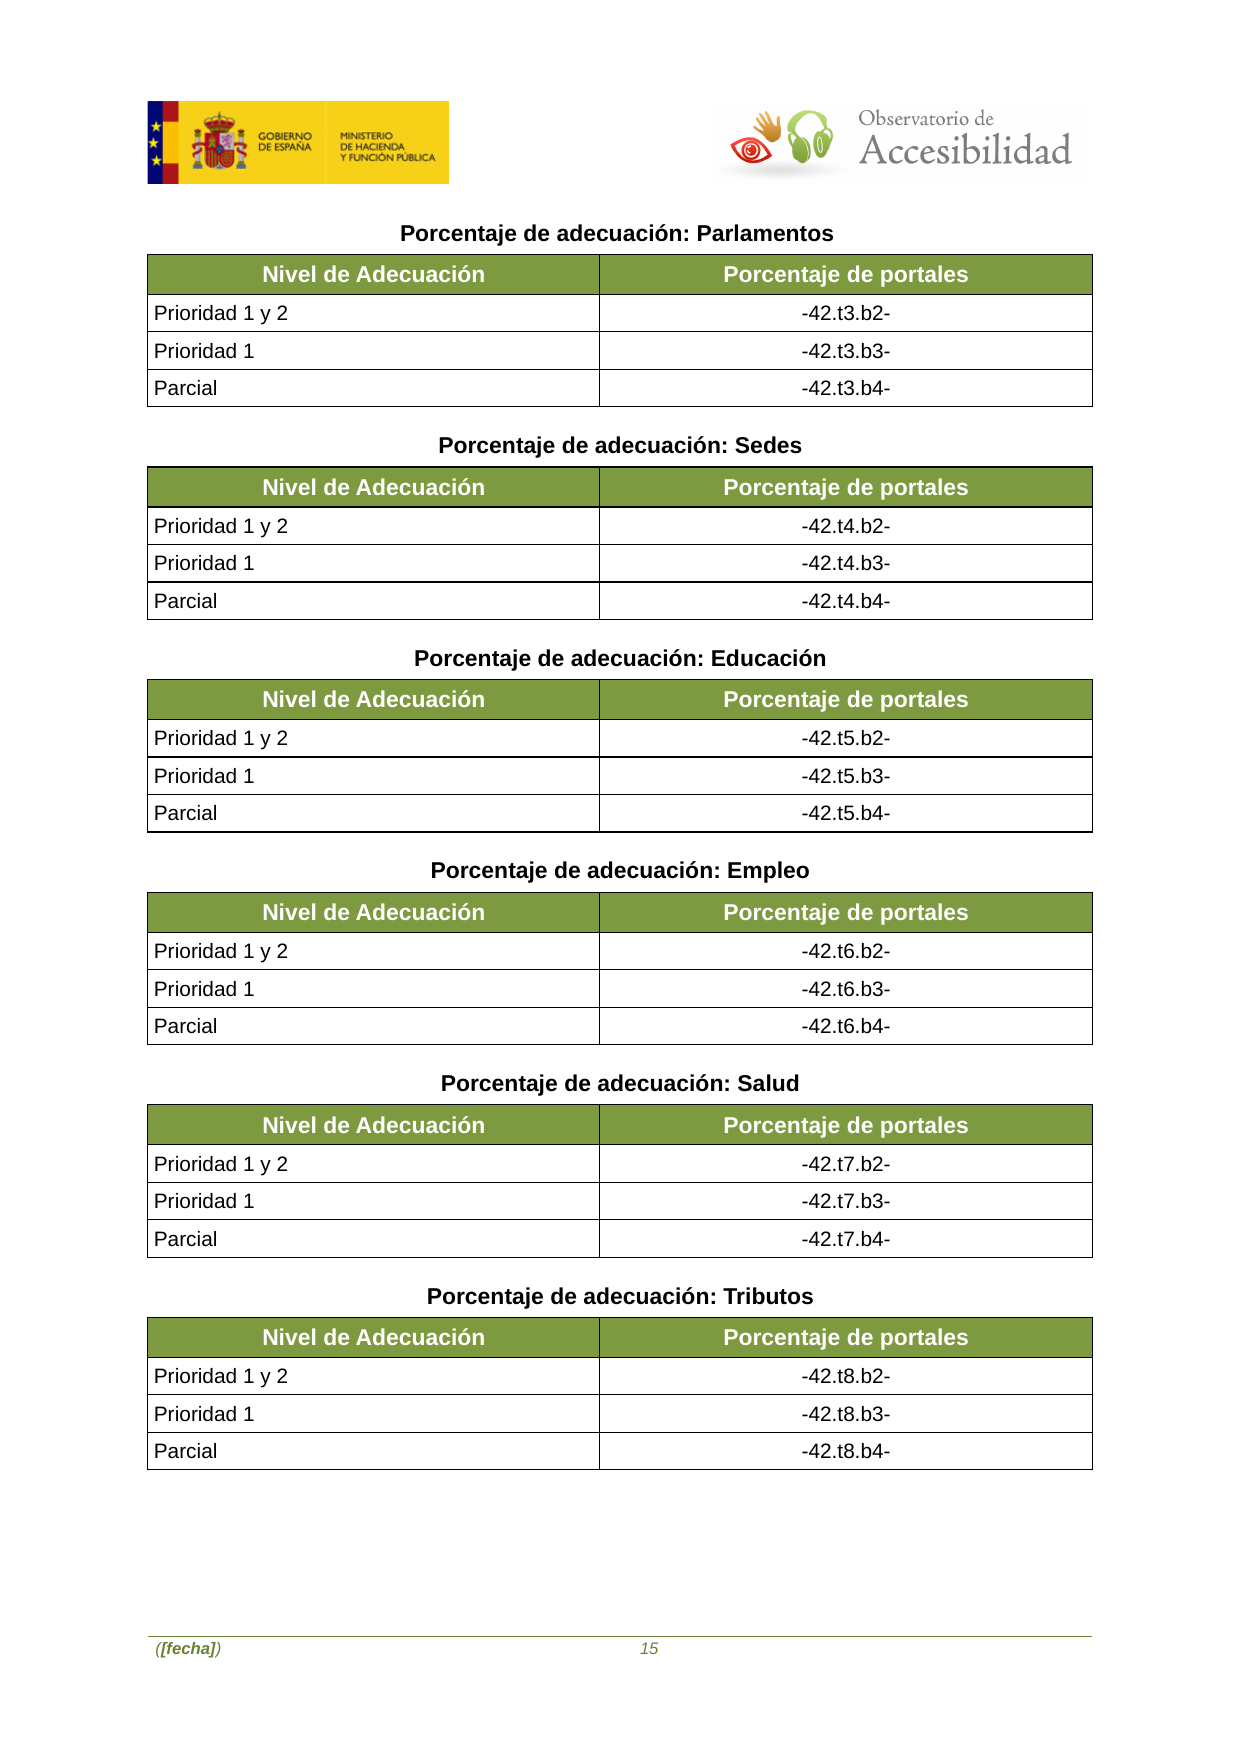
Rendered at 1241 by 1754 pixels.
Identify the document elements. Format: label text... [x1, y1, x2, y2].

table_cell -42.t5.b2- [600, 720, 1092, 756]
picture [147, 101, 450, 184]
table_cell -42.t6.b3- [600, 970, 1092, 1007]
table_header Nivel de Adecuación [148, 1105, 599, 1144]
text Porcentaje de adecuación: Salud [148, 1070, 1092, 1096]
table_cell Prioridad 1 [148, 1395, 599, 1432]
table_cell -42.t6.b2- [600, 933, 1092, 969]
table_cell -42.t3.b4- [600, 370, 1092, 406]
table_header Porcentaje de portales [600, 1318, 1092, 1357]
text Porcentaje de adecuación: Parlamentos [148, 220, 1092, 246]
table_header Porcentaje de portales [600, 680, 1092, 719]
table_cell Prioridad 1 [148, 332, 599, 369]
table_header Porcentaje de portales [600, 1105, 1092, 1144]
table_cell Parcial [148, 795, 599, 831]
table_header Porcentaje de portales [600, 893, 1092, 932]
table_header Nivel de Adecuación [148, 255, 599, 294]
text Porcentaje de adecuación: Empleo [148, 857, 1092, 884]
table_cell -42.t4.b3- [600, 545, 1092, 581]
table_cell -42.t4.b2- [600, 508, 1092, 544]
table_cell -42.t4.b4- [600, 583, 1092, 619]
table_cell Parcial [148, 583, 599, 619]
table_cell Prioridad 1 [148, 545, 599, 581]
text Porcentaje de adecuación: Sedes [148, 432, 1092, 459]
table_cell -42.t6.b4- [600, 1008, 1092, 1044]
table_cell Parcial [148, 1433, 599, 1469]
table_cell Prioridad 1 y 2 [148, 1145, 599, 1182]
table_cell Prioridad 1 [148, 970, 599, 1007]
table_cell Prioridad 1 y 2 [148, 295, 599, 331]
table_cell Prioridad 1 y 2 [148, 508, 599, 544]
picture [710, 101, 1086, 184]
table_header Nivel de Adecuación [148, 680, 599, 719]
table_header Nivel de Adecuación [148, 1318, 599, 1357]
table_cell Prioridad 1 y 2 [148, 720, 599, 756]
table_cell -42.t8.b2- [600, 1358, 1092, 1394]
table_header Nivel de Adecuación [148, 893, 599, 932]
table_cell Parcial [148, 370, 599, 406]
table_cell -42.t5.b4- [600, 795, 1092, 831]
table_cell -42.t7.b3- [600, 1183, 1092, 1219]
table_cell -42.t7.b2- [600, 1145, 1092, 1182]
table_header Porcentaje de portales [600, 255, 1092, 294]
table_cell -42.t8.b3- [600, 1395, 1092, 1432]
table_cell -42.t8.b4- [600, 1433, 1092, 1469]
table_cell -42.t3.b2- [600, 295, 1092, 331]
table_cell -42.t7.b4- [600, 1220, 1092, 1257]
table_header Nivel de Adecuación [148, 468, 599, 506]
table_cell Prioridad 1 y 2 [148, 1358, 599, 1394]
table_header Porcentaje de portales [600, 468, 1092, 506]
table_cell -42.t3.b3- [600, 332, 1092, 369]
table_cell Parcial [148, 1220, 599, 1257]
table_cell Prioridad 1 [148, 1183, 599, 1219]
table_cell Parcial [148, 1008, 599, 1044]
table_cell -42.t5.b3- [600, 758, 1092, 794]
table_cell Prioridad 1 y 2 [148, 933, 599, 969]
table_cell Prioridad 1 [148, 758, 599, 794]
text Porcentaje de adecuación: Tributos [148, 1283, 1092, 1309]
text Porcentaje de adecuación: Educación [148, 645, 1092, 671]
